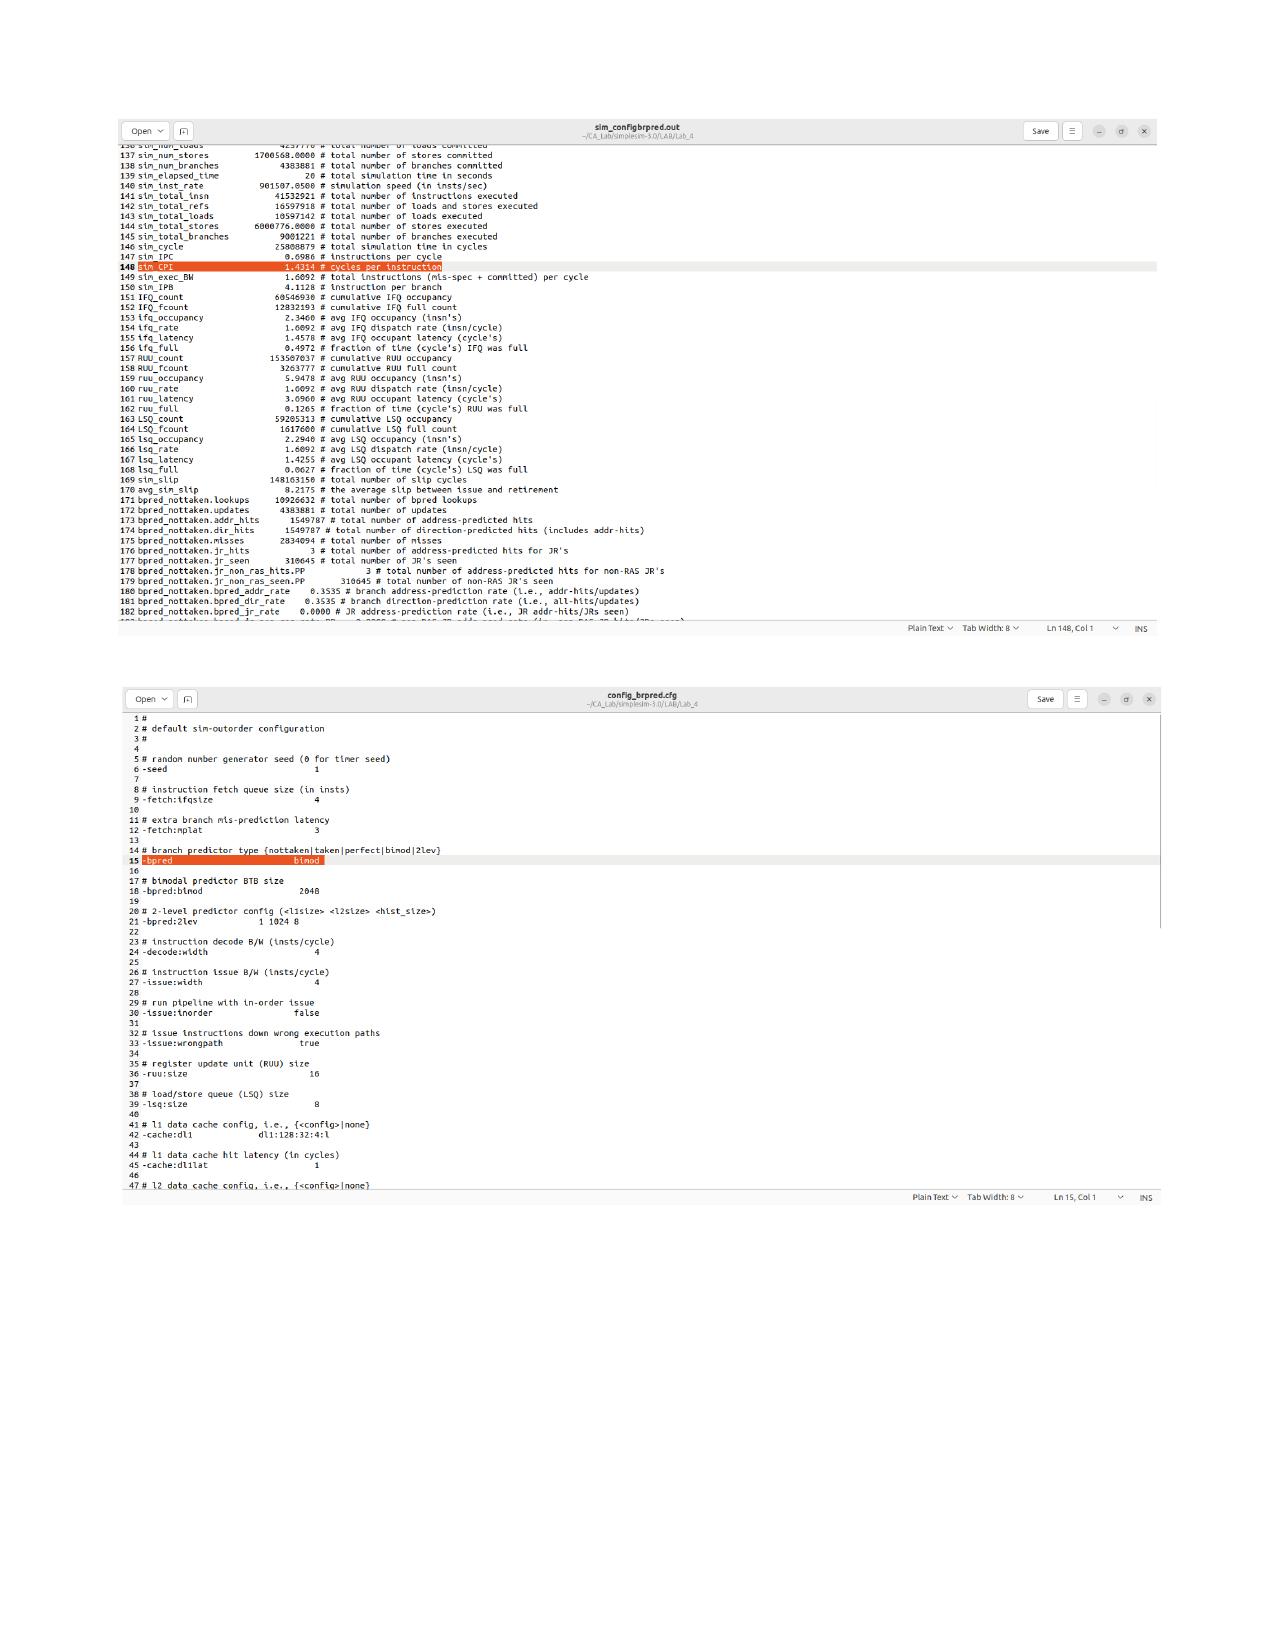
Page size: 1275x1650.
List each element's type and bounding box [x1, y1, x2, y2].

picture [118, 118, 1157, 636]
picture [122, 686, 1162, 1205]
